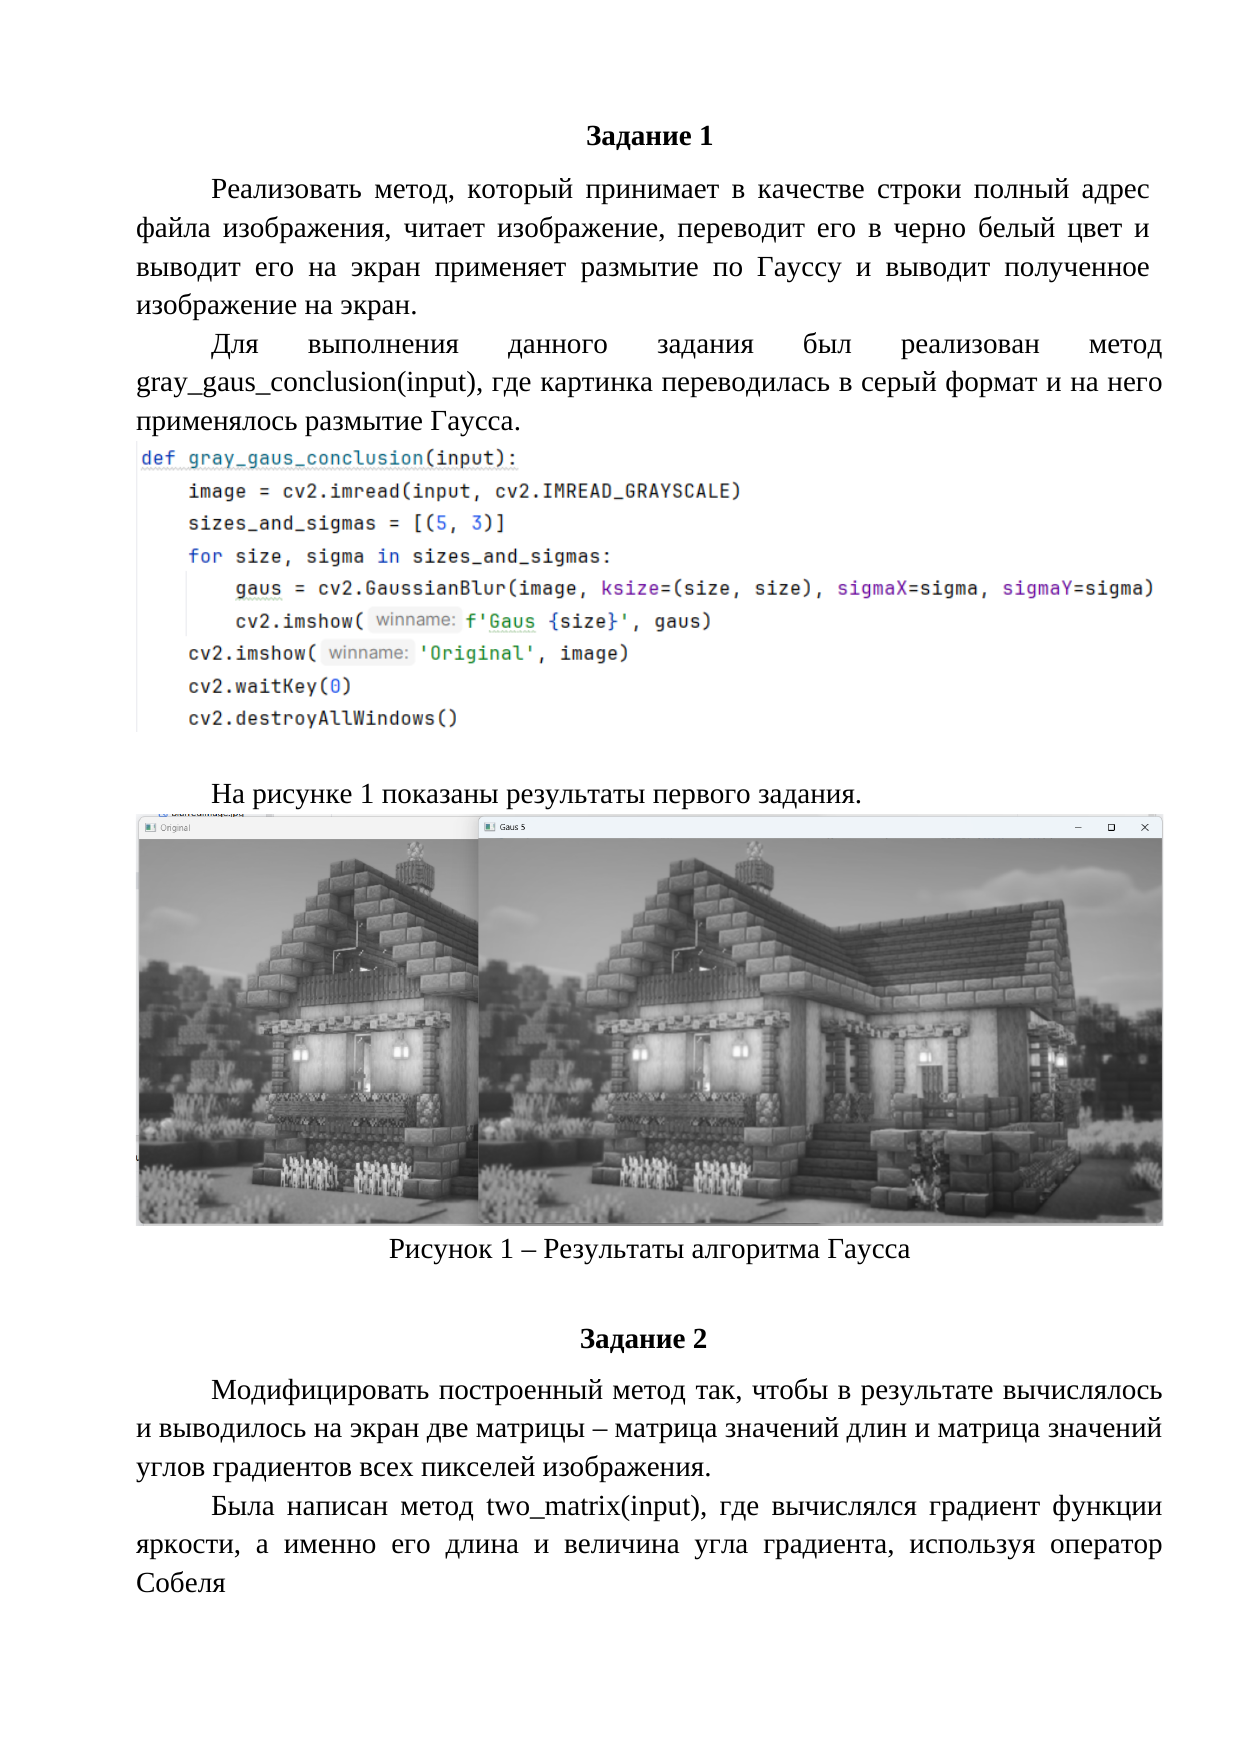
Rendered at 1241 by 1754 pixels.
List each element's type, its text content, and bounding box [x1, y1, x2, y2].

text Задание 1 [136, 118, 1163, 152]
text Реализовать метод, который принимает в качестве строки полный адрес файла изображения, читает изображение, переводит его в черно белый цвет и выводит его на экран применяет размытие по Гауссу и выводит полученное изображение на экран. [136, 172, 1151, 321]
text Рисунок 1 – Результаты алгоритма Гаусса [136, 1231, 1163, 1265]
text Модифицировать построенный метод так, чтобы в результате вычислялось и выводилось на экран две матрицы – матрица значений длин и матрица значений углов градиентов всех пикселей изображения. [136, 1372, 1163, 1483]
text Была написан метод two_matrix(input), где вычислялся градиент функции яркости, а именно его длина и величина угла градиента, используя оператор Собеля [136, 1488, 1163, 1598]
text Для выполнения данного задания был реализован метод gray_gaus_conclusion(input), где картинка переводилась в серый формат и на него применялось размытие Гаусса. [136, 326, 1163, 436]
text На рисунке 1 показаны результаты первого задания. [136, 776, 1163, 809]
text Задание 2 [136, 1321, 1151, 1354]
